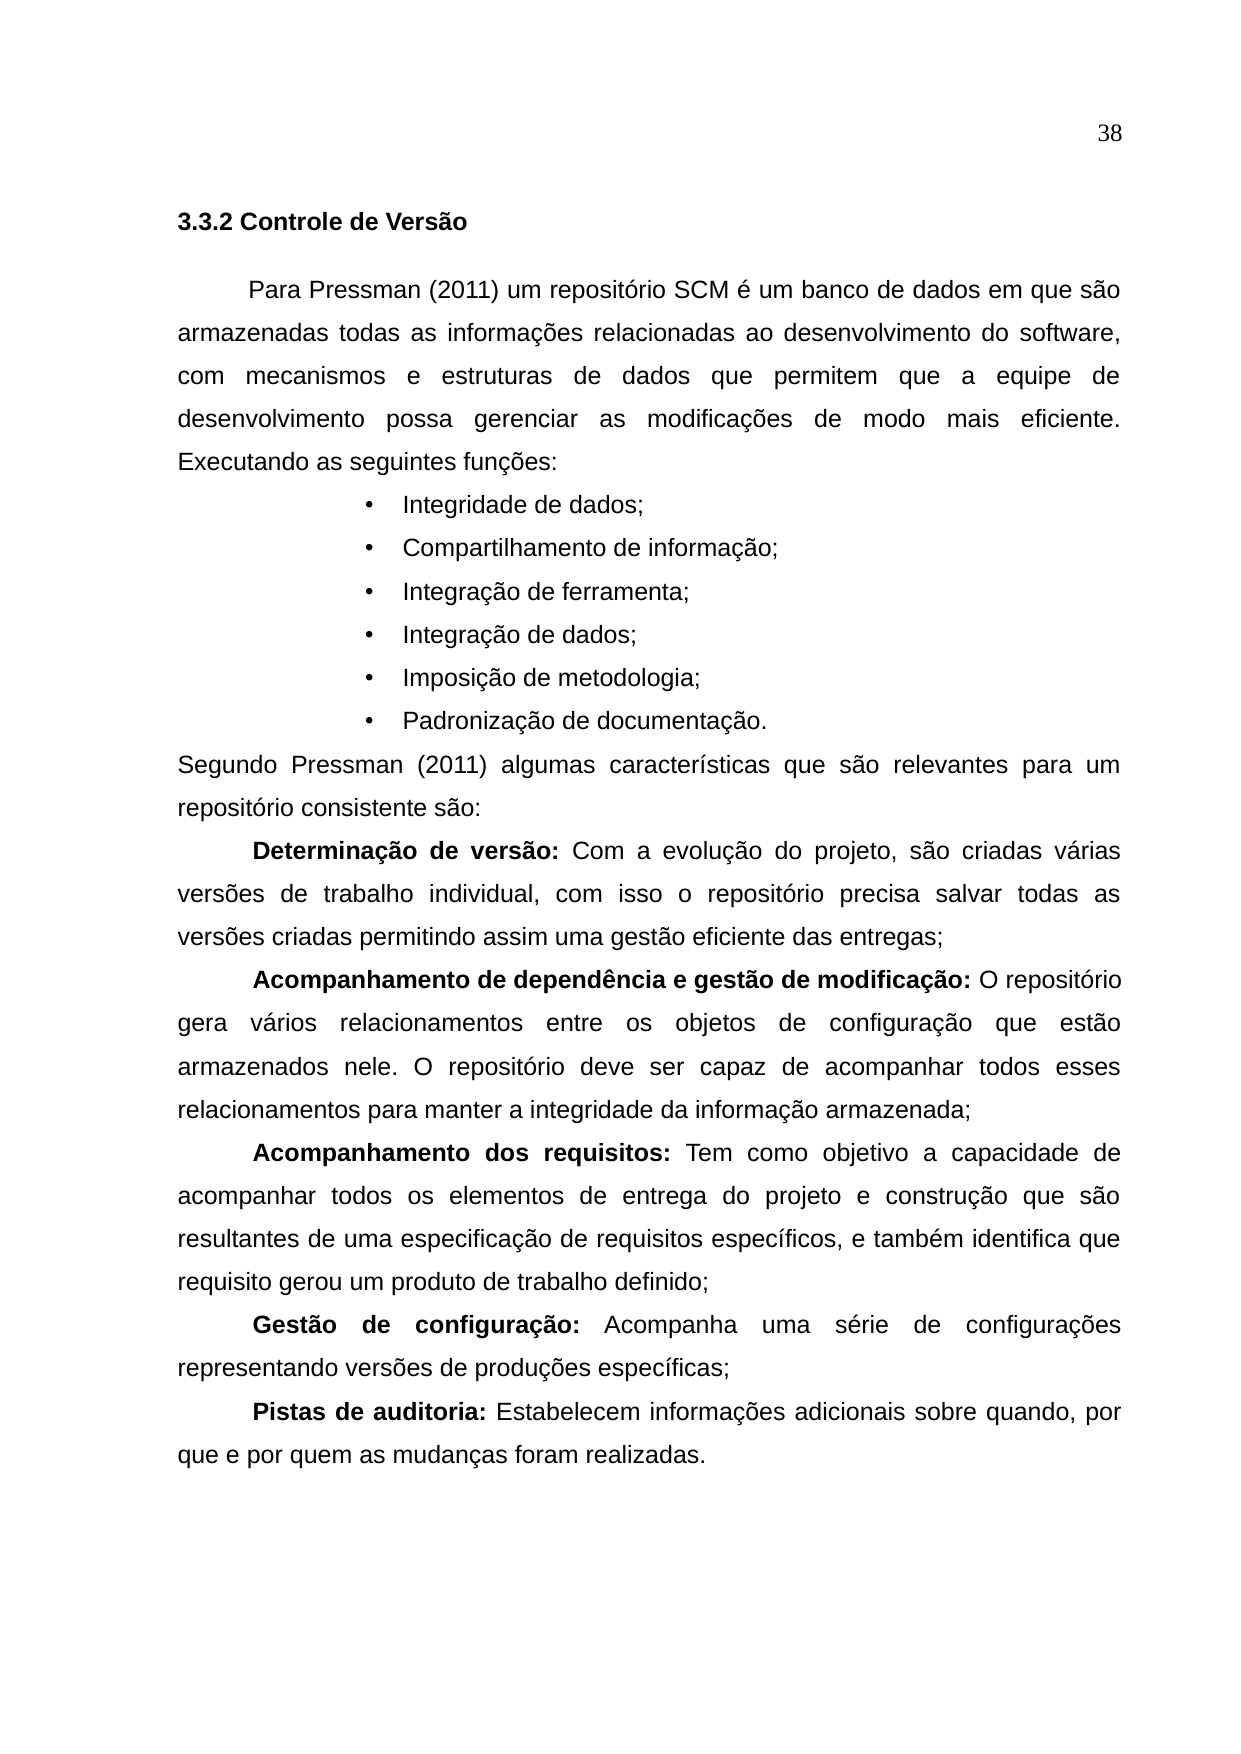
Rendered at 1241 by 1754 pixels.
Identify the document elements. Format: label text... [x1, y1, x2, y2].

list Imposição de metodologia; [365, 663, 1122, 692]
text Acompanhamento de dependência e gestão de modificação: O repositório gera vários relacionamentos entre os objetos de configuração que estão armazenados nele. O repositório deve ser capaz de acompanhar todos esses relacionamentos para manter a integridade da informação armazenada; [177, 965, 1122, 1123]
list Integração de dados; [365, 620, 1122, 649]
text Para Pressman (2011) um repositório SCM é um banco de dados em que são armazenadas todas as informações relacionadas ao desenvolvimento do software, com mecanismos e estruturas de dados que permitem que a equipe de desenvolvimento possa gerenciar as modificações de modo mais eficiente. Executando as seguintes funções: [177, 274, 1122, 476]
subtitle 3.3.2 Controle de Versão [177, 207, 1122, 235]
text Segundo Pressman (2011) algumas características que são relevantes para um repositório consistente são: [177, 749, 1122, 821]
text Determinação de versão: Com a evolução do projeto, são criadas várias versões de trabalho individual, com isso o repositório precisa salvar todas as versões criadas permitindo assim uma gestão eficiente das entregas; [177, 836, 1122, 951]
list Compartilhamento de informação; [365, 533, 1122, 562]
list Integridade de dados; [365, 490, 1122, 519]
list Integração de ferramenta; [365, 577, 1122, 606]
text Gestão de configuração: Acompanha uma série de configurações representando versões de produções específicas; [177, 1310, 1122, 1382]
list Padronização de documentação. [365, 706, 1122, 735]
text Pistas de auditoria: Estabelecem informações adicionais sobre quando, por que e por quem as mudanças foram realizadas. [177, 1396, 1122, 1468]
text Acompanhamento dos requisitos: Tem como objetivo a capacidade de acompanhar todos os elementos de entrega do projeto e construção que são resultantes de uma especificação de requisitos específicos, e também identifica que requisito gerou um produto de trabalho definido; [177, 1138, 1122, 1296]
